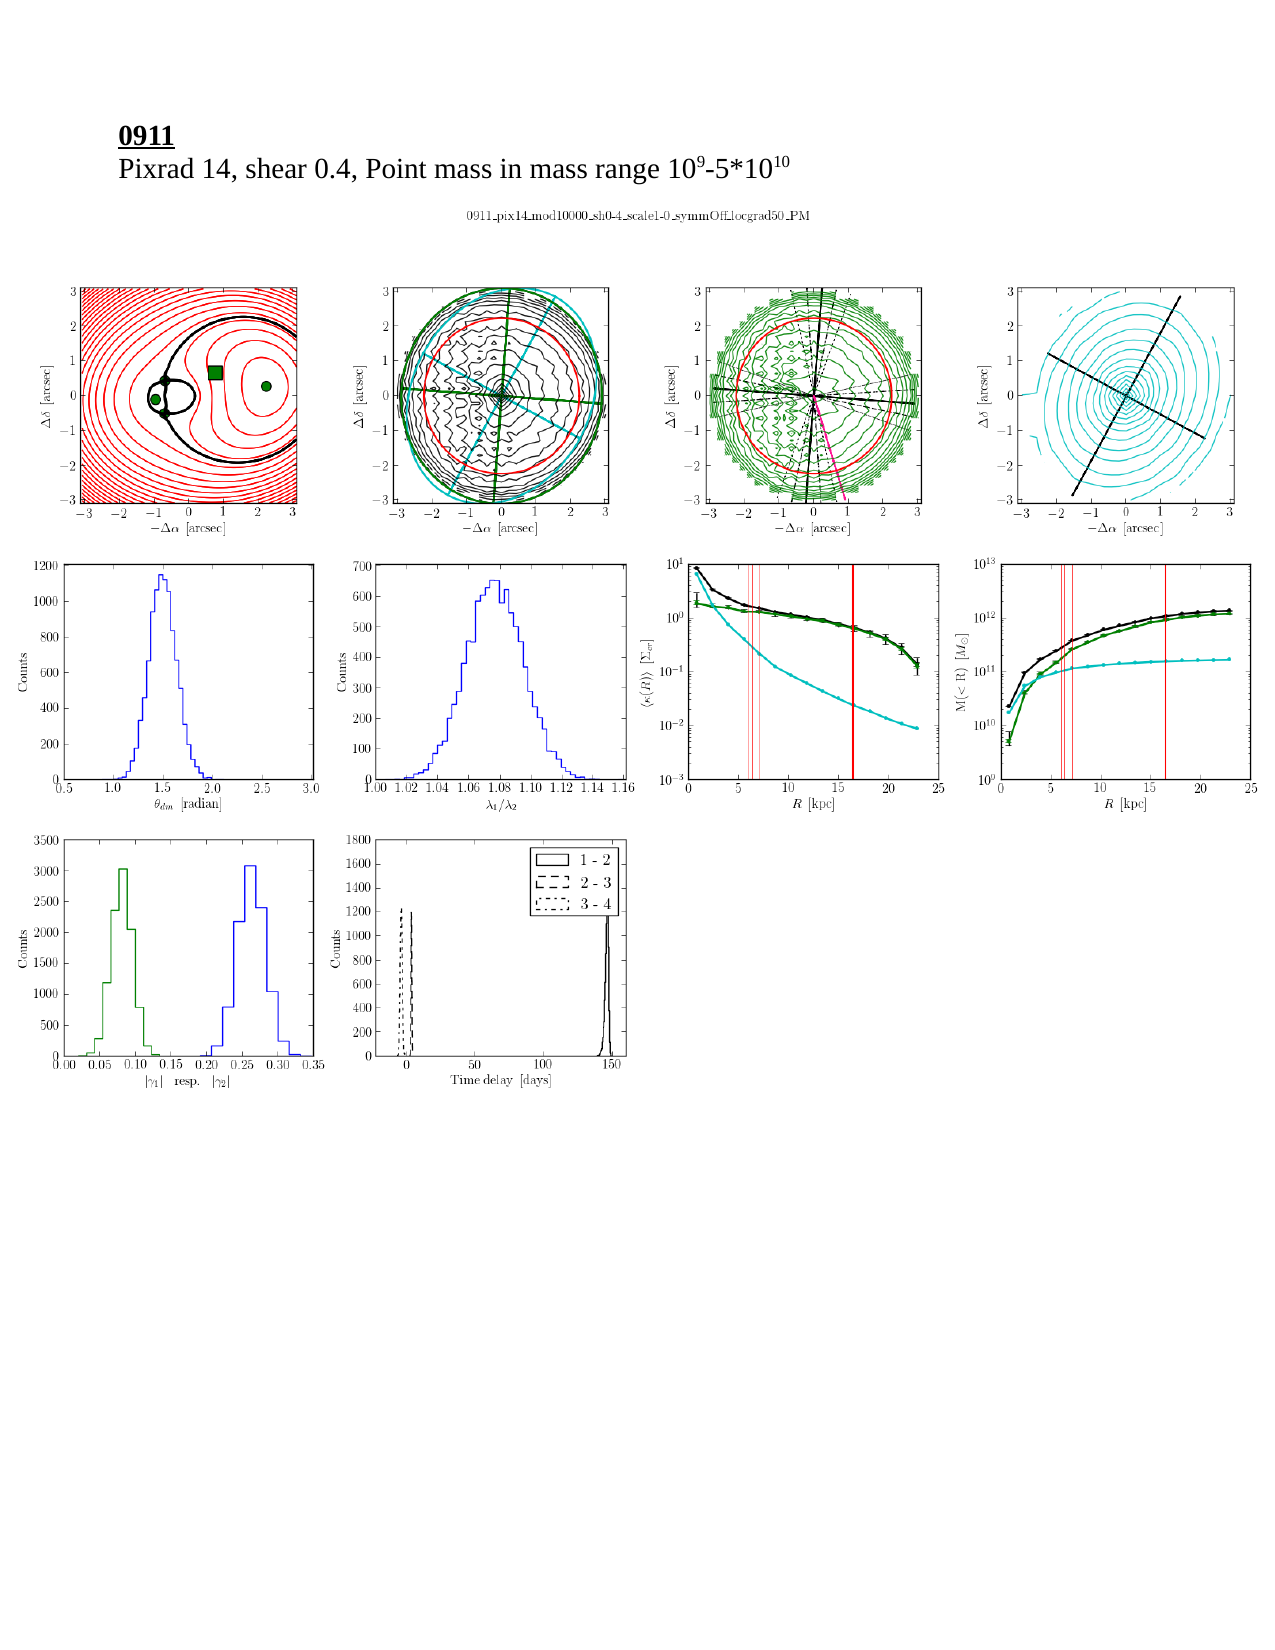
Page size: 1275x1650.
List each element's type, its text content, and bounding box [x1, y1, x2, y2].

text Pixrad 14, shear 0.4, Point mass in mass range 109-5*1010 [118, 152, 1157, 185]
picture [0, 193, 1275, 1152]
text 0911 [118, 118, 1157, 152]
